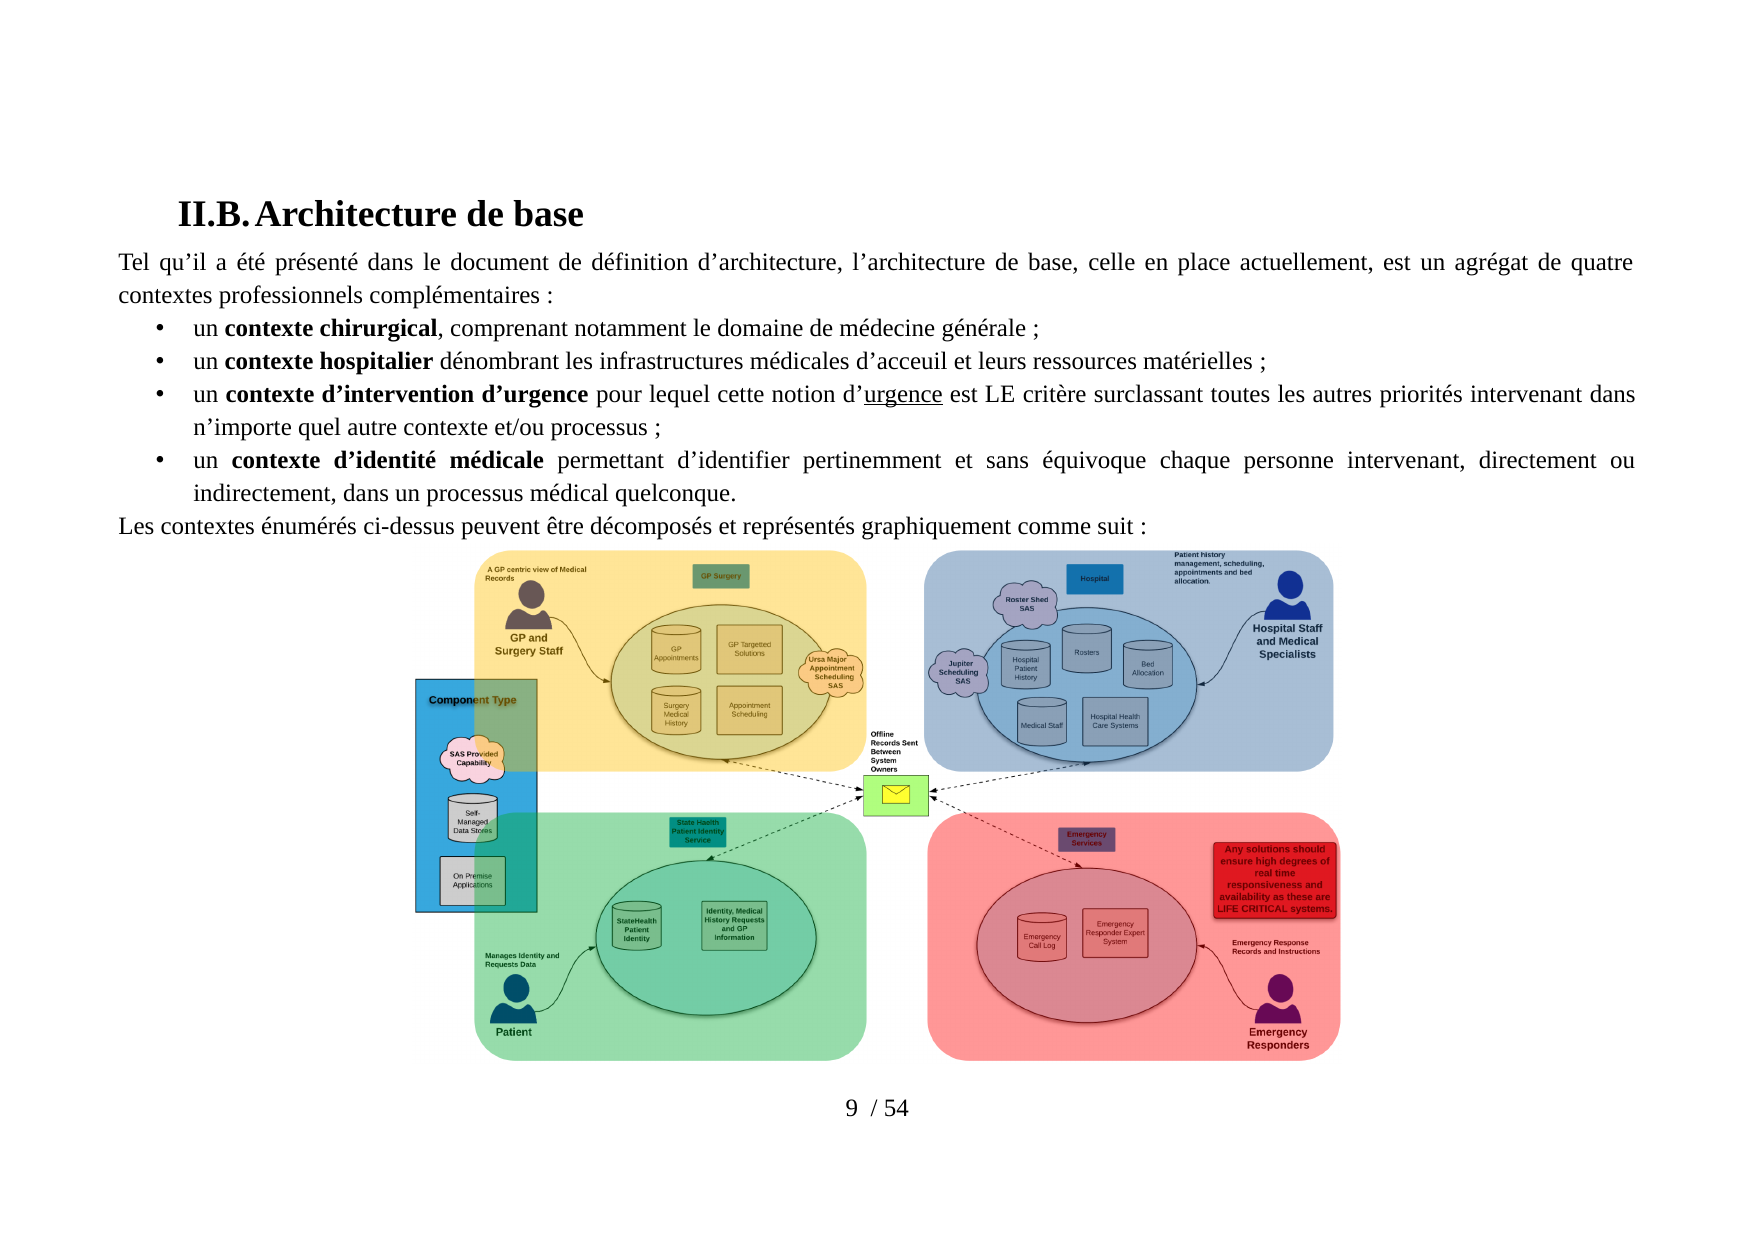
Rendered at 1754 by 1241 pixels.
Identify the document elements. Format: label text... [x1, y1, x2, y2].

text Les contextes énumérés ci-dessus peuvent être décomposés et représentés graphiquement comme suit : [118, 511, 1636, 539]
list un contexte d’intervention d’urgence pour lequel cette notion d’urgence est LE critère surclassant toutes les autres priorités intervenant dans n’importe quel autre contexte et/ou processus ; [156, 379, 1636, 441]
text Tel qu’il a été présenté dans le document de définition d’architecture, l’architecture de base, celle en place actuellement, est un agrégat de quatre contextes professionnels complémentaires : [118, 247, 1636, 308]
picture [411, 543, 1343, 1064]
list un contexte d’identité médicale permettant d’identifier pertinemment et sans équivoque chaque personne intervenant, directement ou indirectement, dans un processus médical quelconque. [156, 445, 1636, 507]
list un contexte hospitalier dénombrant les infrastructures médicales d’acceuil et leurs ressources matérielles ; [156, 346, 1636, 374]
subtitle Architecture de base [118, 191, 1636, 234]
list un contexte chirurgical, comprenant notamment le domaine de médecine générale ; [156, 313, 1636, 341]
